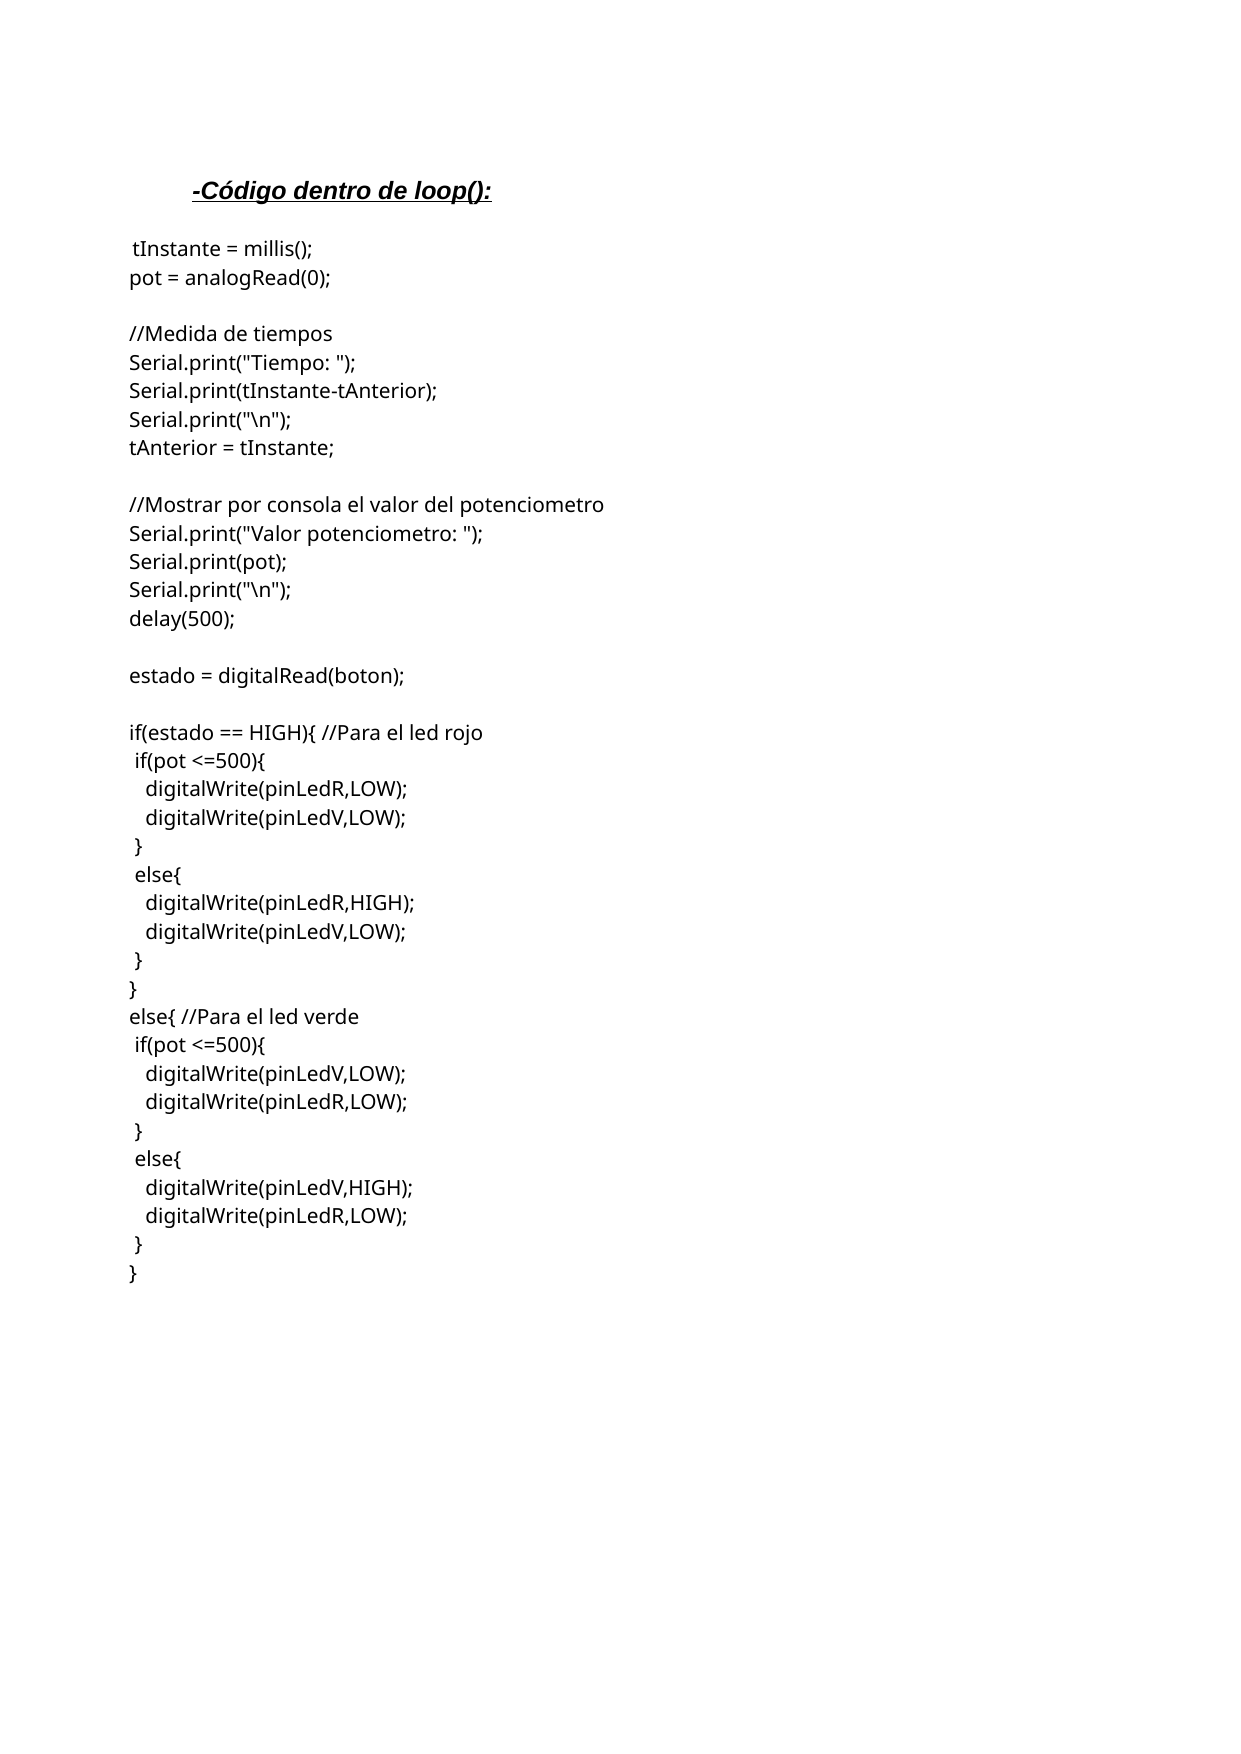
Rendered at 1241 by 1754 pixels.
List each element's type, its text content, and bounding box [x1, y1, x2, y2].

text digitalWrite(pinLedR,LOW); [118, 1087, 1122, 1116]
text digitalWrite(pinLedV,LOW); [118, 803, 1122, 831]
text } [118, 1229, 1122, 1258]
text digitalWrite(pinLedV,LOW); [118, 917, 1122, 945]
text Serial.print("\n"); [118, 405, 1122, 433]
text } [118, 1258, 1122, 1286]
text tAnterior = tInstante; [118, 433, 1122, 462]
text else{ [118, 860, 1122, 888]
text estado = digitalRead(boton); [118, 661, 1122, 689]
text } [118, 1116, 1122, 1144]
text digitalWrite(pinLedR,LOW); [118, 774, 1122, 803]
text digitalWrite(pinLedV,HIGH); [118, 1173, 1122, 1201]
text delay(500); [118, 604, 1122, 632]
text } [118, 974, 1122, 1002]
text if(estado == HIGH){ //Para el led rojo [118, 718, 1122, 746]
text Serial.print("\n"); [118, 576, 1122, 604]
text else{ [118, 1144, 1122, 1173]
text pot = analogRead(0); [118, 263, 1122, 291]
text if(pot <=500){ [118, 746, 1122, 774]
text } [118, 945, 1122, 974]
text digitalWrite(pinLedR,LOW); [118, 1201, 1122, 1229]
text Serial.print(pot); [118, 547, 1122, 576]
text -Código dentro de loop(): [118, 176, 1122, 204]
text Serial.print("Tiempo: "); [118, 348, 1122, 376]
text //Mostrar por consola el valor del potenciometro [118, 490, 1122, 519]
text Serial.print(tInstante-tAnterior); [118, 376, 1122, 405]
text //Medida de tiempos [118, 319, 1122, 348]
text else{ //Para el led verde [118, 1002, 1122, 1031]
text } [118, 831, 1122, 860]
text Serial.print("Valor potenciometro: "); [118, 519, 1122, 547]
text digitalWrite(pinLedR,HIGH); [118, 888, 1122, 917]
text tInstante = millis(); [118, 233, 1122, 263]
text if(pot <=500){ [118, 1031, 1122, 1059]
text digitalWrite(pinLedV,LOW); [118, 1059, 1122, 1087]
